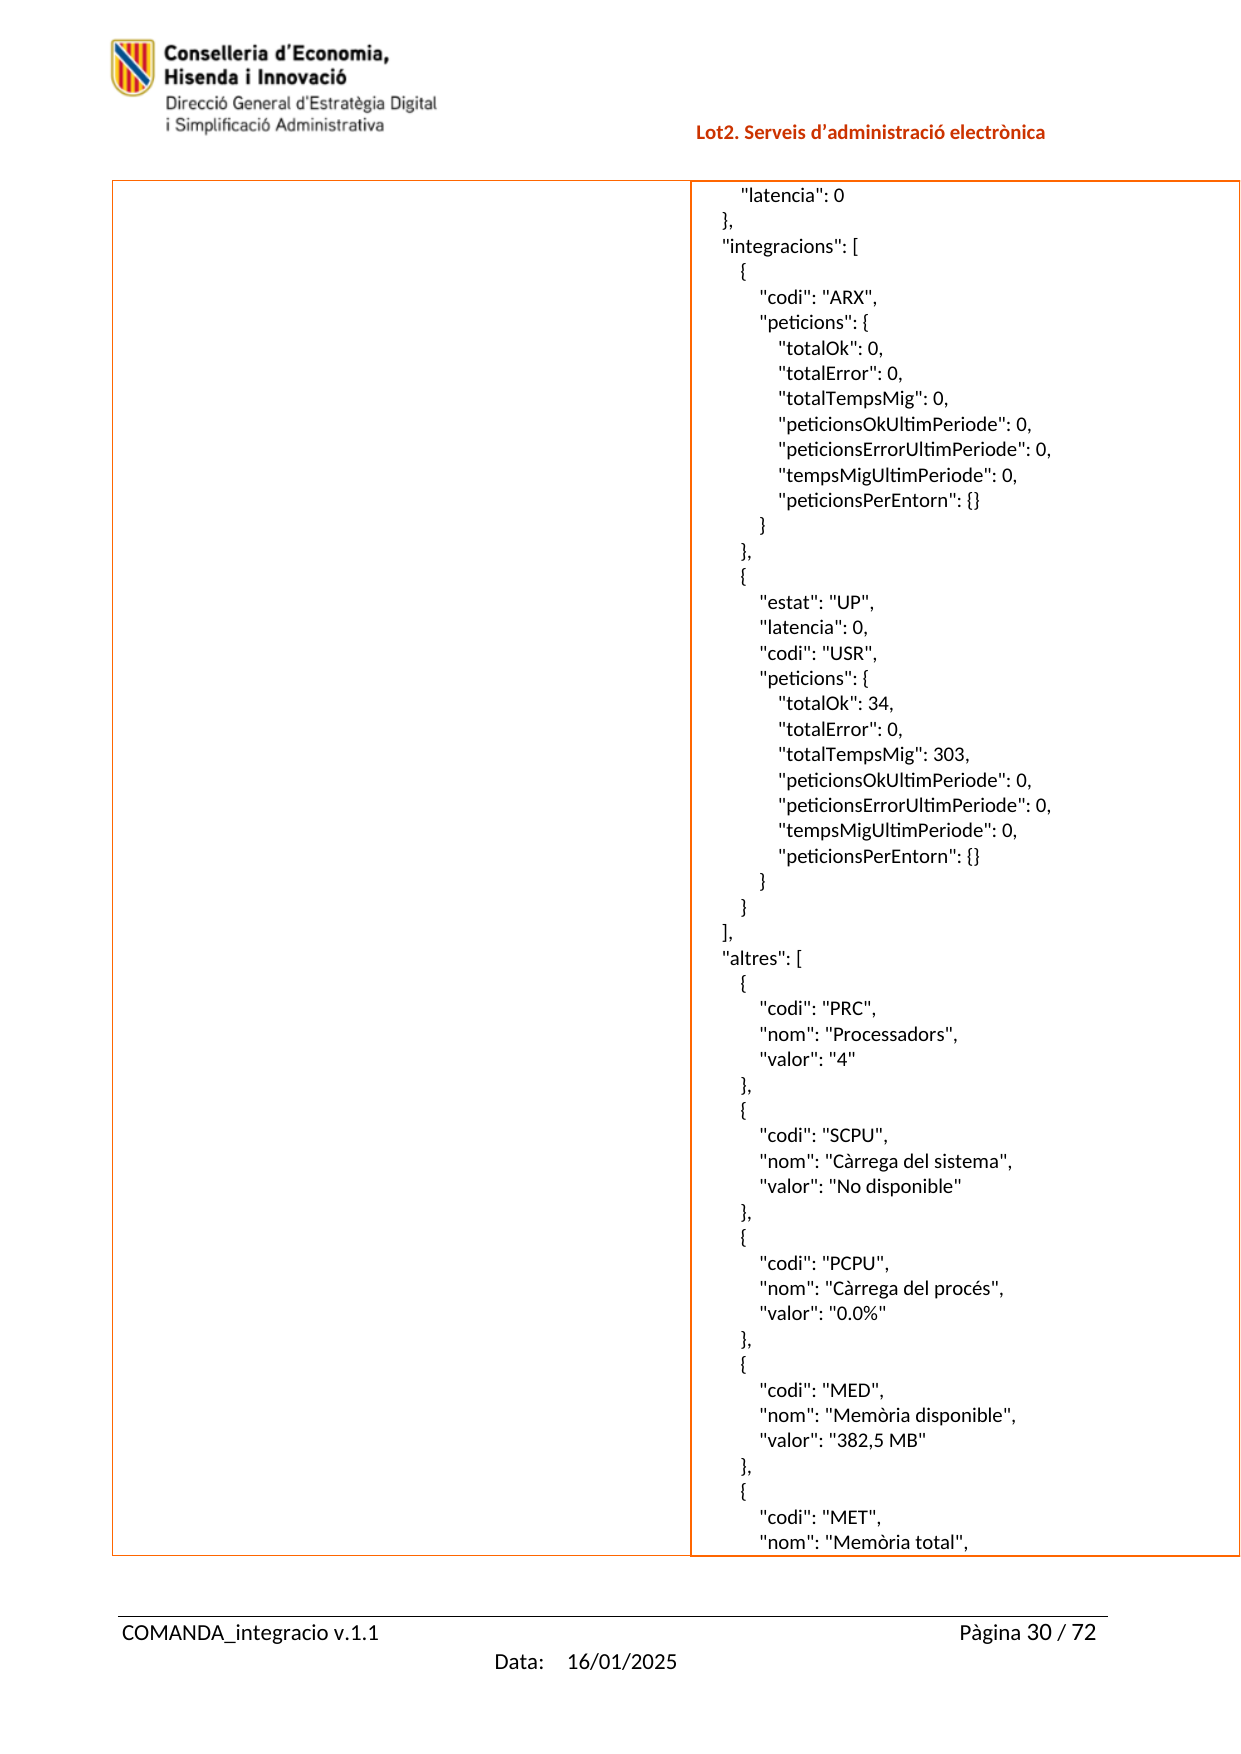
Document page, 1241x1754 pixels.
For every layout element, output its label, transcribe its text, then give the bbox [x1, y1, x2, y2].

table_cell "latencia": 0 }, "integracions": [ { "codi": "ARX", "peticions": { "totalOk": 0, "totalError": 0, "totalTempsMig": 0, "peticionsOkUltimPeriode": 0, "peticionsErrorUltimPeriode": 0, "tempsMigUltimPeriode": 0, "peticionsPerEntorn": {} } }, { "estat": "UP", "latencia": 0, "codi": "USR", "peticions": { "totalOk": 34, "totalError": 0, "totalTempsMig": 303, "peticionsOkUltimPeriode": 0, "peticionsErrorUltimPeriode": 0, "tempsMigUltimPeriode": 0, "peticionsPerEntorn": {} } } ], "altres": [ { "codi": "PRC", "nom": "Processadors", "valor": "4" }, { "codi": "SCPU", "nom": "Càrrega del sistema", "valor": "No disponible" }, { "codi": "PCPU", "nom": "Càrrega del procés", "valor": "0.0%" }, { "codi": "MED", "nom": "Memòria disponible", "valor": "382,5 MB" }, { "codi": "MET", "nom": "Memòria total", [692, 182, 1239, 1555]
picture [100, 26, 467, 156]
table_cell [113, 181, 690, 1555]
